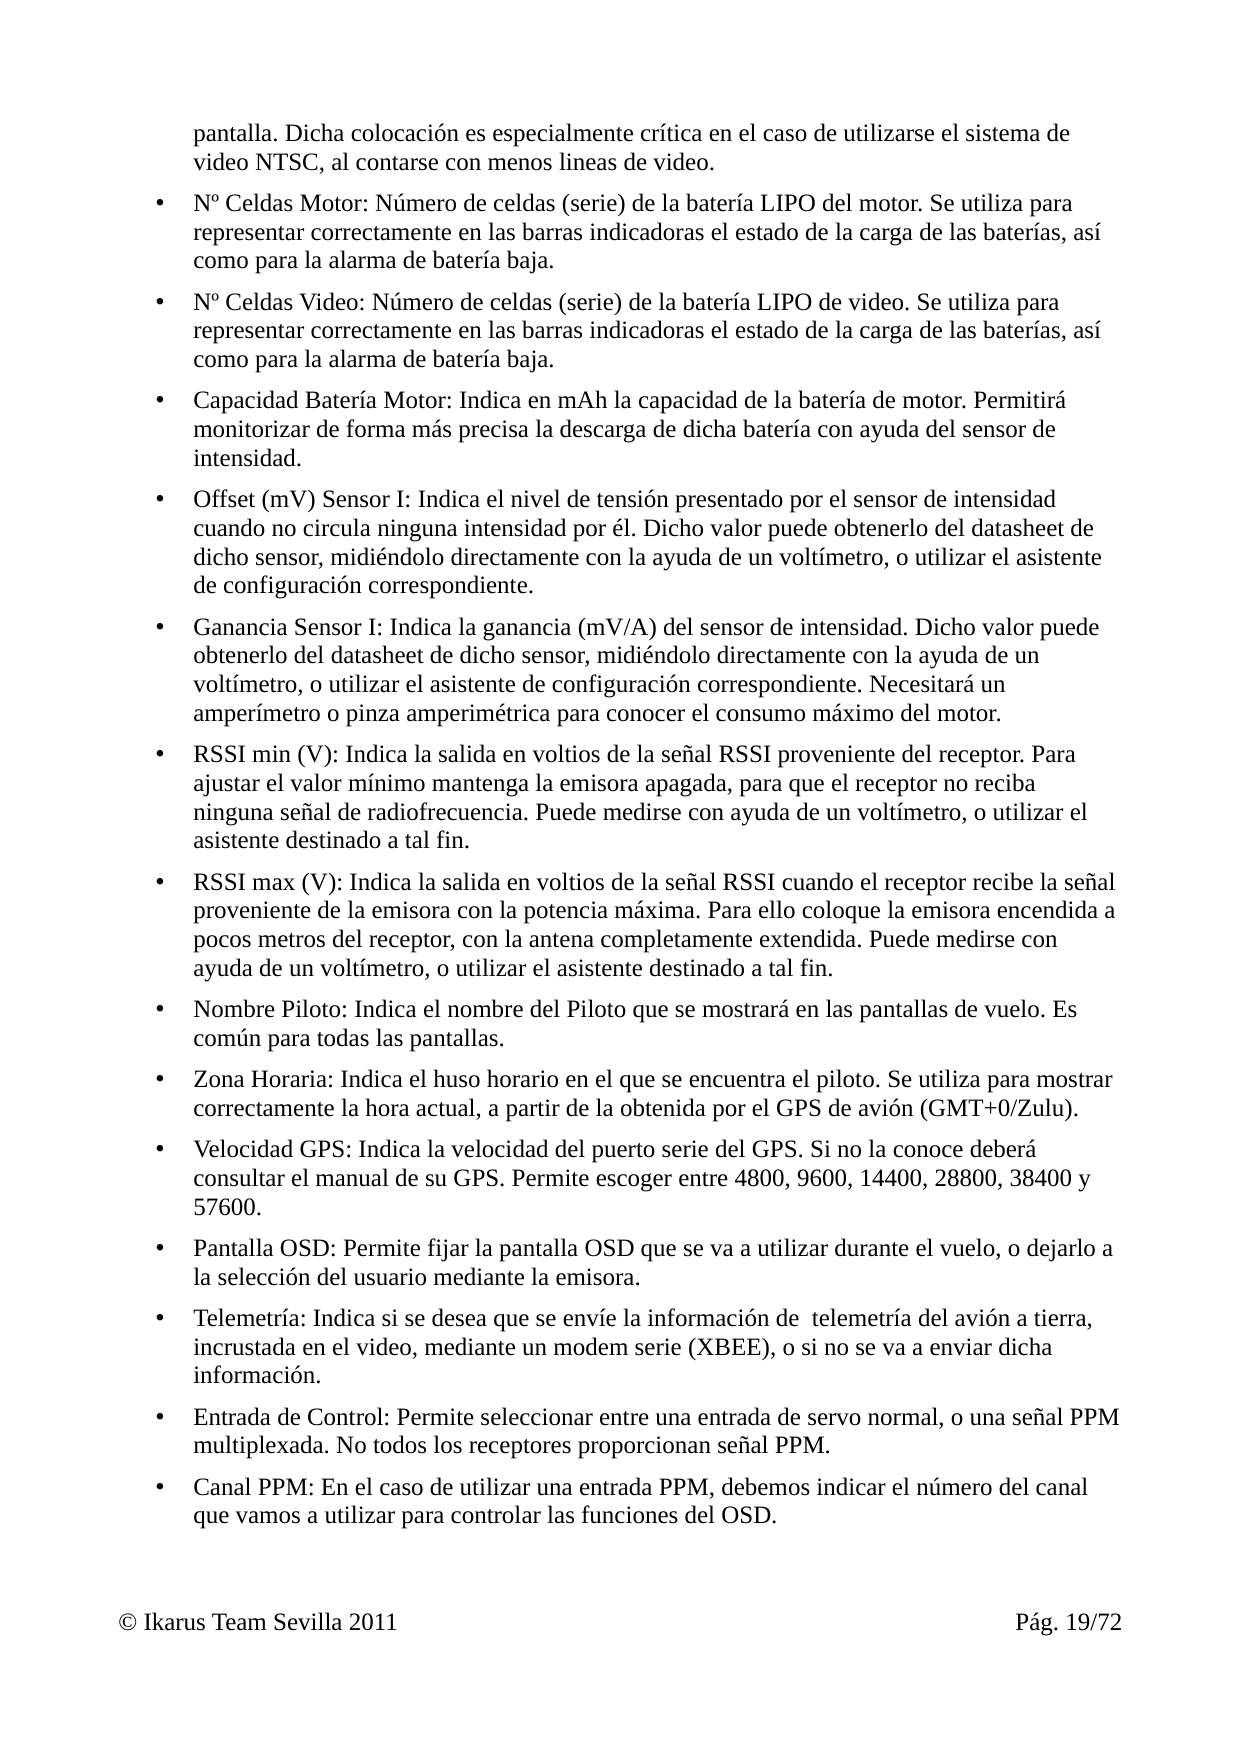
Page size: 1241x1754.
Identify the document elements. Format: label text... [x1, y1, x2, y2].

list Offset (mV) Sensor I: Indica el nivel de tensión presentado por el sensor de intensidad cuando no circula ninguna intensidad por él. Dicho valor puede obtenerlo del datasheet de dicho sensor, midiéndolo directamente con la ayuda de un voltímetro, o utilizar el asistente de configuración correspondiente. [156, 484, 1122, 599]
list Nº Celdas Video: Número de celdas (serie) de la batería LIPO de video. Se utiliza para representar correctamente en las barras indicadoras el estado de la carga de las baterías, así como para la alarma de batería baja. [156, 287, 1122, 373]
list RSSI min (V): Indica la salida en voltios de la señal RSSI proveniente del receptor. Para ajustar el valor mínimo mantenga la emisora apagada, para que el receptor no reciba ninguna señal de radiofrecuencia. Puede medirse con ayuda de un voltímetro, o utilizar el asistente destinado a tal fin. [156, 739, 1122, 854]
list Ganancia Sensor I: Indica la ganancia (mV/A) del sensor de intensidad. Dicho valor puede obtenerlo del datasheet de dicho sensor, midiéndolo directamente con la ayuda de un voltímetro, o utilizar el asistente de configuración correspondiente. Necesitará un amperímetro o pinza amperimétrica para conocer el consumo máximo del motor. [156, 612, 1122, 727]
list Telemetría: Indica si se desea que se envíe la información de telemetría del avión a tierra, incrustada en el video, mediante un modem serie (XBEE), o si no se va a enviar dicha información. [156, 1303, 1122, 1389]
list pantalla. Dicha colocación es especialmente crítica en el caso de utilizarse el sistema de video NTSC, al contarse con menos lineas de video. [156, 118, 1122, 176]
list Velocidad GPS: Indica la velocidad del puerto serie del GPS. Si no la conoce deberá consultar el manual de su GPS. Permite escoger entre 4800, 9600, 14400, 28800, 38400 y 57600. [156, 1134, 1122, 1221]
list Nombre Piloto: Indica el nombre del Piloto que se mostrará en las pantallas de vuelo. Es común para todas las pantallas. [156, 994, 1122, 1052]
list Nº Celdas Motor: Número de celdas (serie) de la batería LIPO del motor. Se utiliza para representar correctamente en las barras indicadoras el estado de la carga de las baterías, así como para la alarma de batería baja. [156, 188, 1122, 274]
list Canal PPM: En el caso de utilizar una entrada PPM, debemos indicar el número del canal que vamos a utilizar para controlar las funciones del OSD. [156, 1472, 1122, 1529]
list Capacidad Batería Motor: Indica en mAh la capacidad de la batería de motor. Permitirá monitorizar de forma más precisa la descarga de dicha batería con ayuda del sensor de intensidad. [156, 386, 1122, 472]
list Pantalla OSD: Permite fijar la pantalla OSD que se va a utilizar durante el vuelo, o dejarlo a la selección del usuario mediante la emisora. [156, 1233, 1122, 1291]
list Zona Horaria: Indica el huso horario en el que se encuentra el piloto. Se utiliza para mostrar correctamente la hora actual, a partir de la obtenida por el GPS de avión (GMT+0/Zulu). [156, 1064, 1122, 1122]
list Entrada de Control: Permite seleccionar entre una entrada de servo normal, o una señal PPM multiplexada. No todos los receptores proporcionan señal PPM. [156, 1402, 1122, 1459]
list RSSI max (V): Indica la salida en voltios de la señal RSSI cuando el receptor recibe la señal proveniente de la emisora con la potencia máxima. Para ello coloque la emisora encendida a pocos metros del receptor, con la antena completamente extendida. Puede medirse con ayuda de un voltímetro, o utilizar el asistente destinado a tal fin. [156, 867, 1122, 982]
